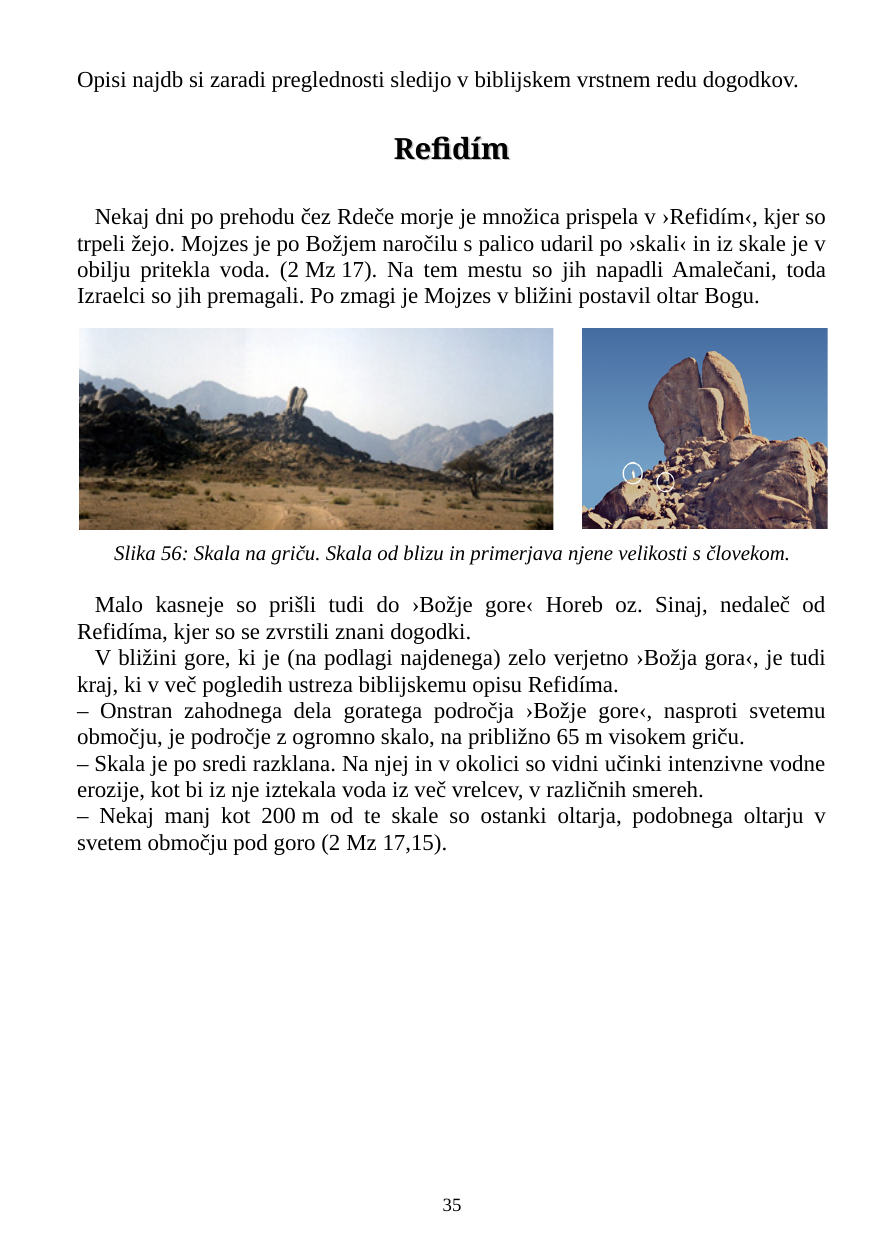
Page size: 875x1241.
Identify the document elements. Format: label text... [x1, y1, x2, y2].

subtitle Refidím [77, 128, 827, 168]
list – Skala je po sredi razklana. Na njej in v okolici so vidni učinki intenzivne vodne erozije, kot bi iz nje iztekala voda iz več vrelcev, v različnih smereh. [77, 750, 827, 802]
picture [79, 328, 554, 530]
text V bližini gore, ki je (na podlagi najdenega) zelo verjetno ›Božja gora‹, je tudi kraj, ki v več pogledih ustreza biblijskemu opisu Refidíma. [77, 644, 827, 697]
list – Nekaj manj kot 200 m od te skale so ostanki oltarja, podobnega oltarju v svetem območju pod goro (2 Mz 17,15). [77, 802, 827, 855]
text Malo kasneje so prišli tudi do ›Božje gore‹ Horeb oz. Sinaj, nedaleč od Refidíma, kjer so se zvrstili znani dogodki. [68, 309, 835, 644]
text Slika 56: Skala na griču. Skala od blizu in primerjava njene velikosti s človekom. [77, 328, 827, 565]
picture [582, 328, 828, 529]
list – Onstran zahodnega dela goratega področja ›Božje gore‹, nasproti svetemu območju, je področje z ogromno skalo, na približno 65 m visokem griču. [77, 697, 827, 750]
text Nekaj dni po prehodu čez Rdeče morje je množica prispela v ›Refidím‹, kjer so trpeli žejo. Mojzes je po Božjem naročilu s palico udaril po ›skali‹ in iz skale je v obilju pritekla voda. (2 Mz 17). Na tem mestu so jih napadli Amalečani, toda Izraelci so jih premagali. Po zmagi je Mojzes v bližini postavil oltar Bogu. [77, 203, 827, 309]
text Opisi najdb si zaradi preglednosti sledijo v biblijskem vrstnem redu dogodkov. [77, 66, 827, 93]
